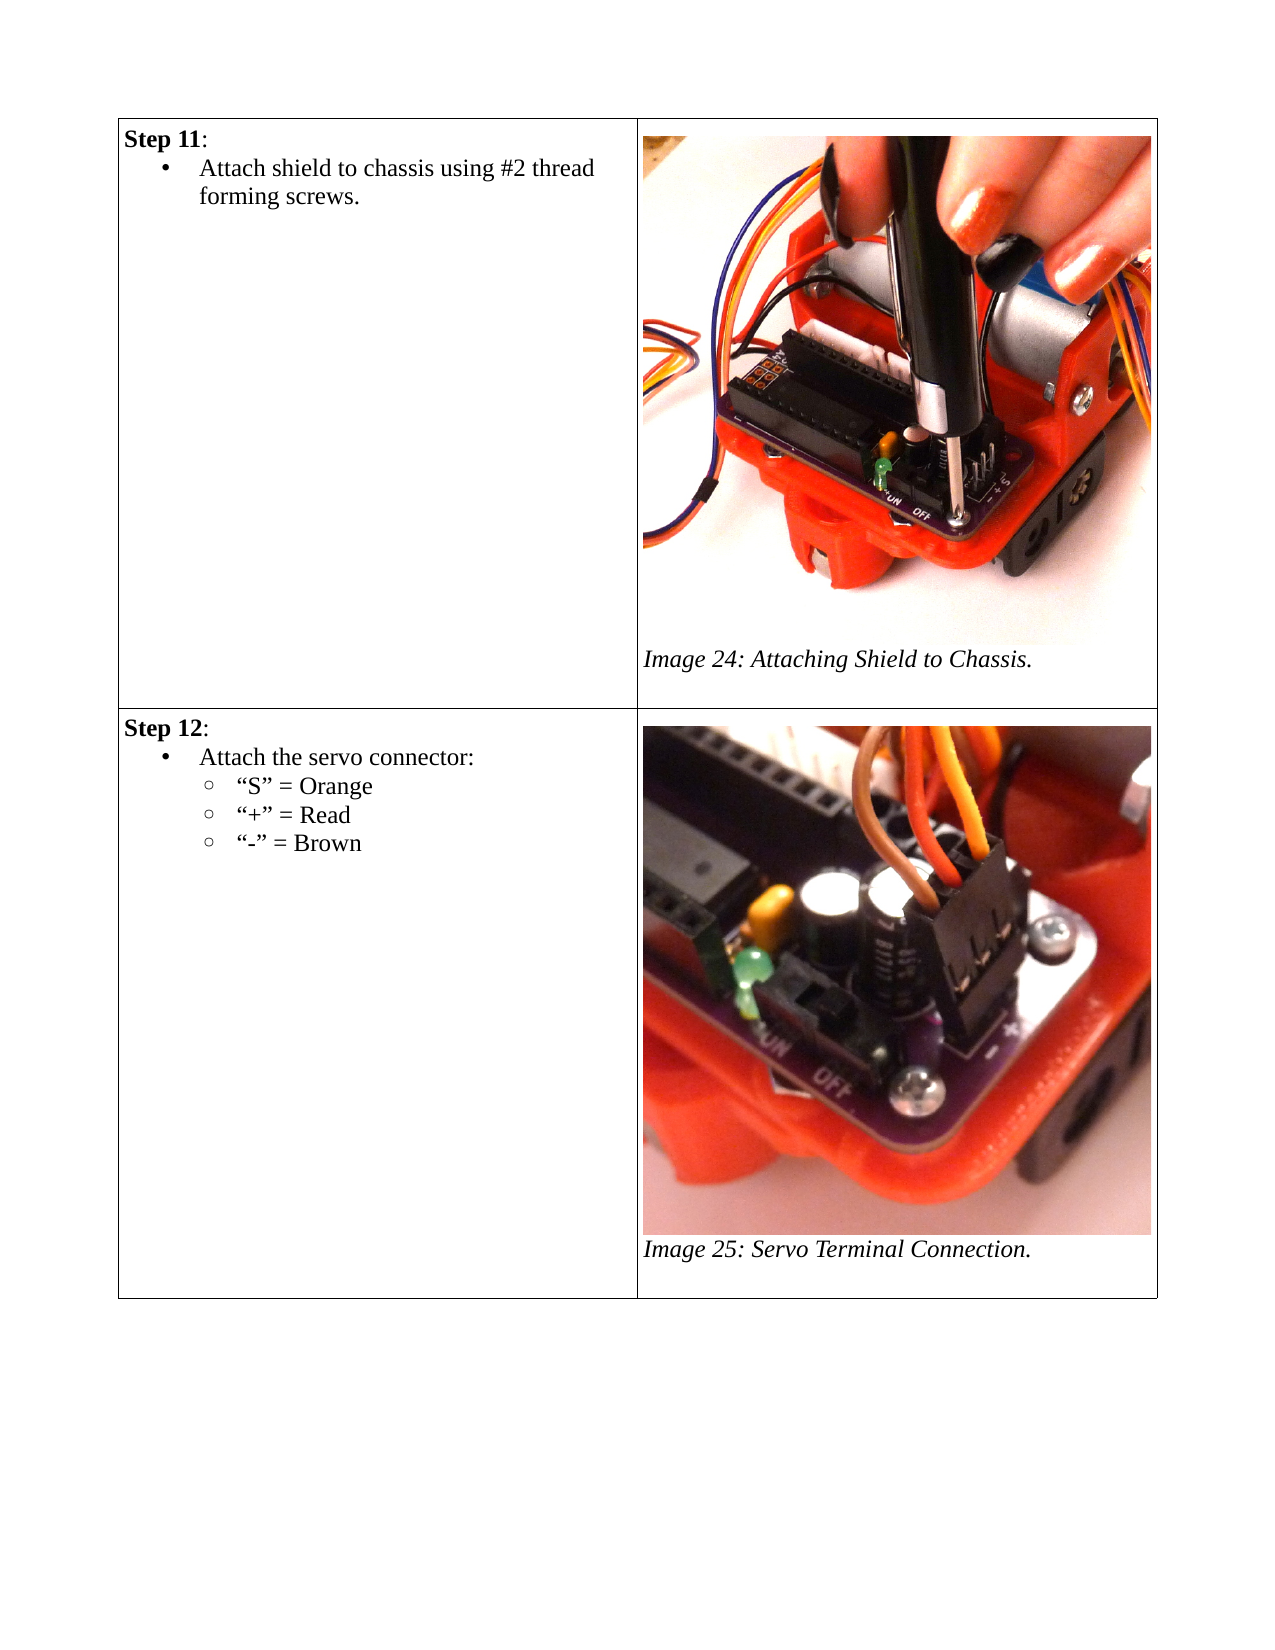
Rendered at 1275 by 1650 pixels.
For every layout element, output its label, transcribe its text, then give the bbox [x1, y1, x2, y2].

table_cell Step 11: Attach shield to chassis using #2 thread forming screws. [119, 119, 637, 708]
table_cell [638, 119, 1157, 708]
picture [643, 726, 1152, 1235]
table_cell [638, 709, 1157, 1298]
picture [643, 136, 1152, 645]
table_cell Step 12: Attach the servo connector: “S” = Orange “+” = Read “-” = Brown [119, 709, 637, 1298]
